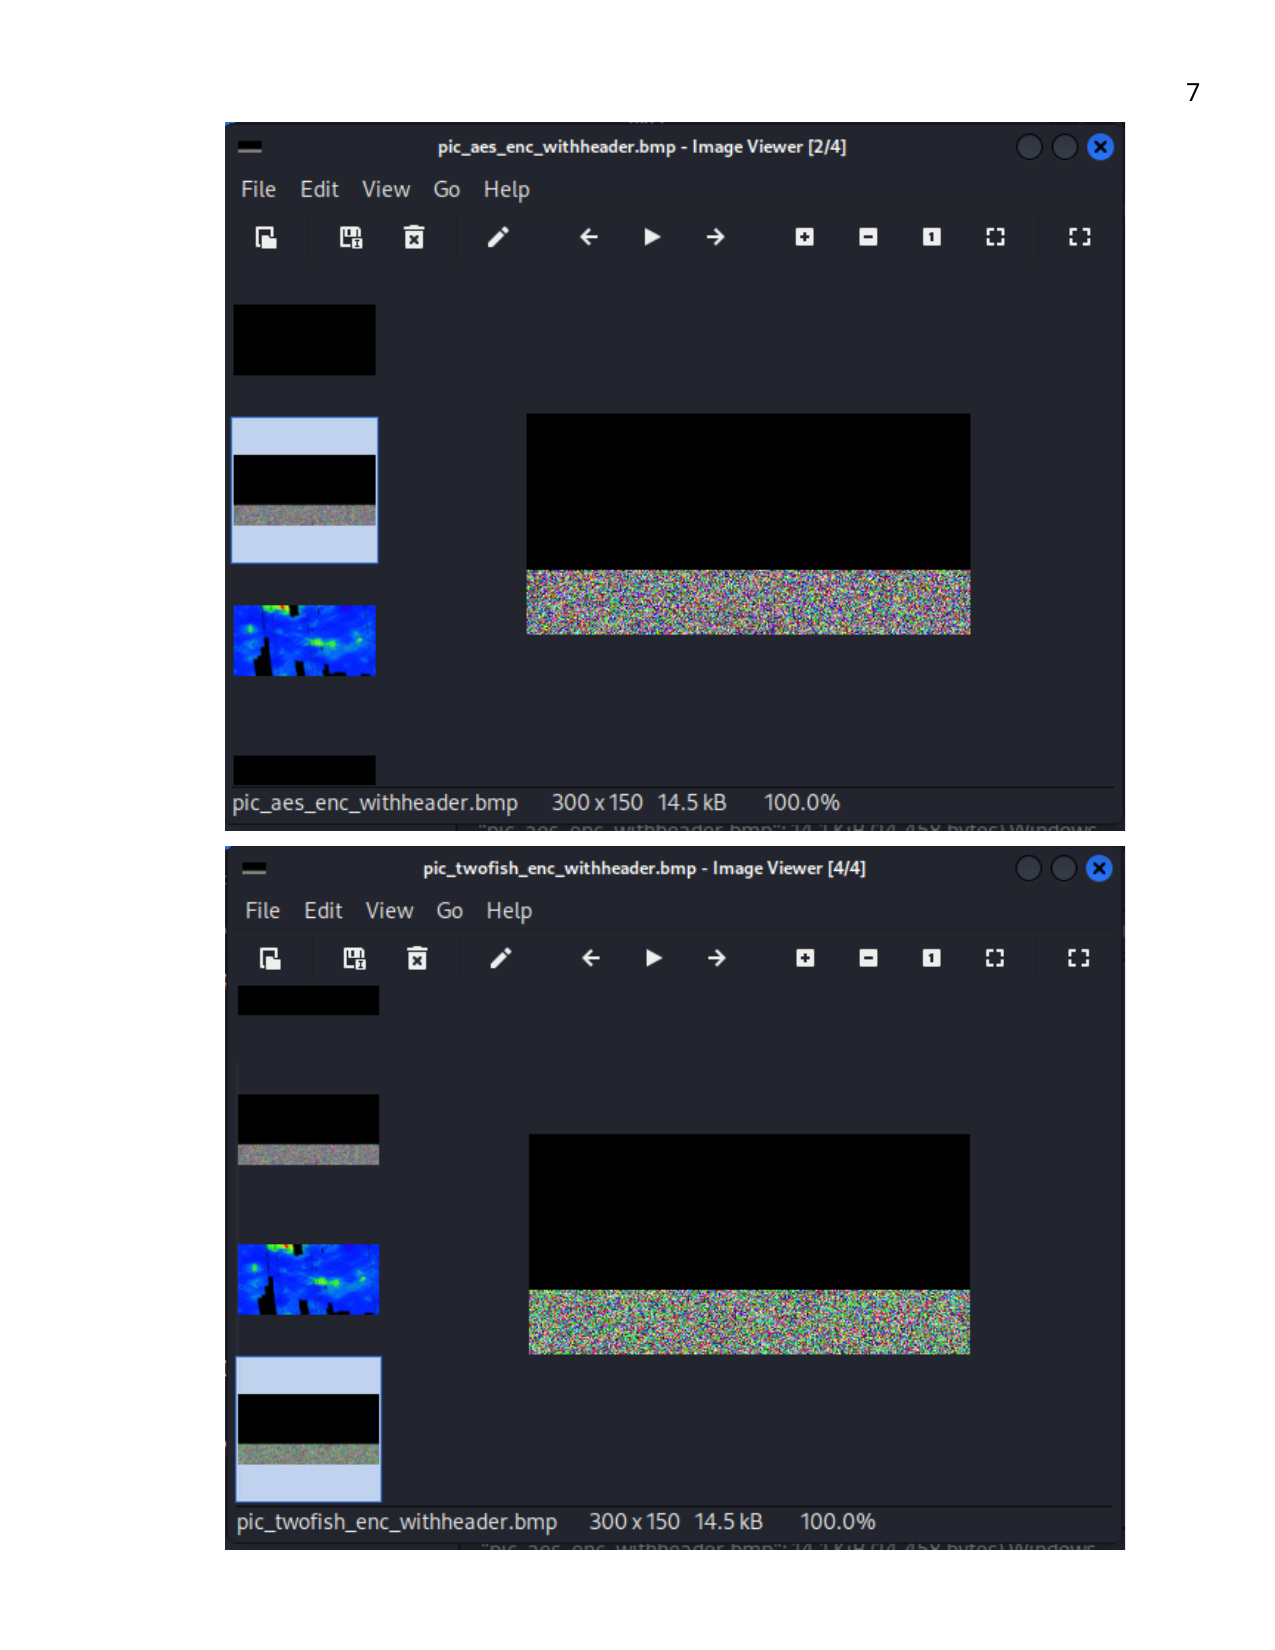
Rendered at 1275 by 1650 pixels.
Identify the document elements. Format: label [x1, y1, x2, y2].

picture [225, 846, 1125, 1550]
picture [225, 122, 1125, 831]
